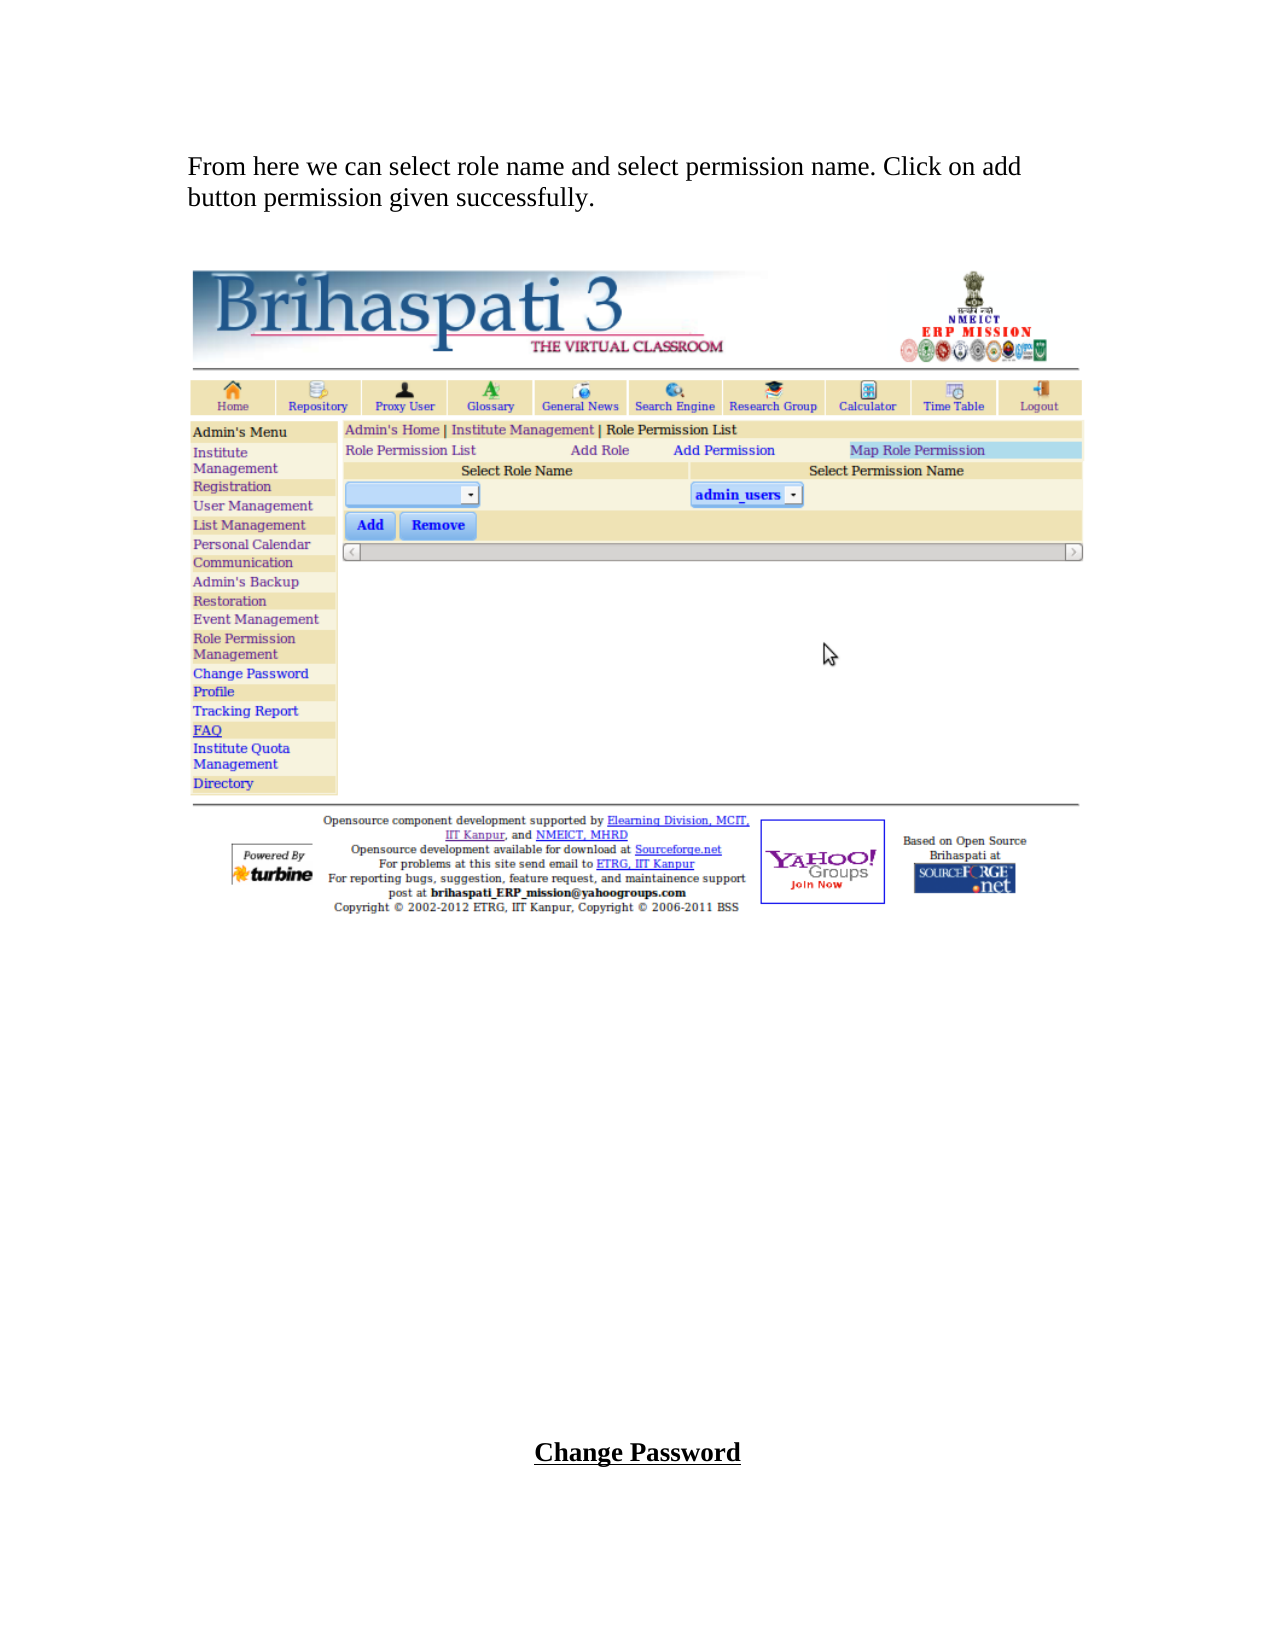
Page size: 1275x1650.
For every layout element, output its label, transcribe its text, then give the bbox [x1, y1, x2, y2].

picture [187, 268, 1088, 927]
subtitle Change Password [187, 1437, 1087, 1468]
text From here we can select role name and select permission name. Click on add button permission given successfully. [187, 150, 1087, 212]
